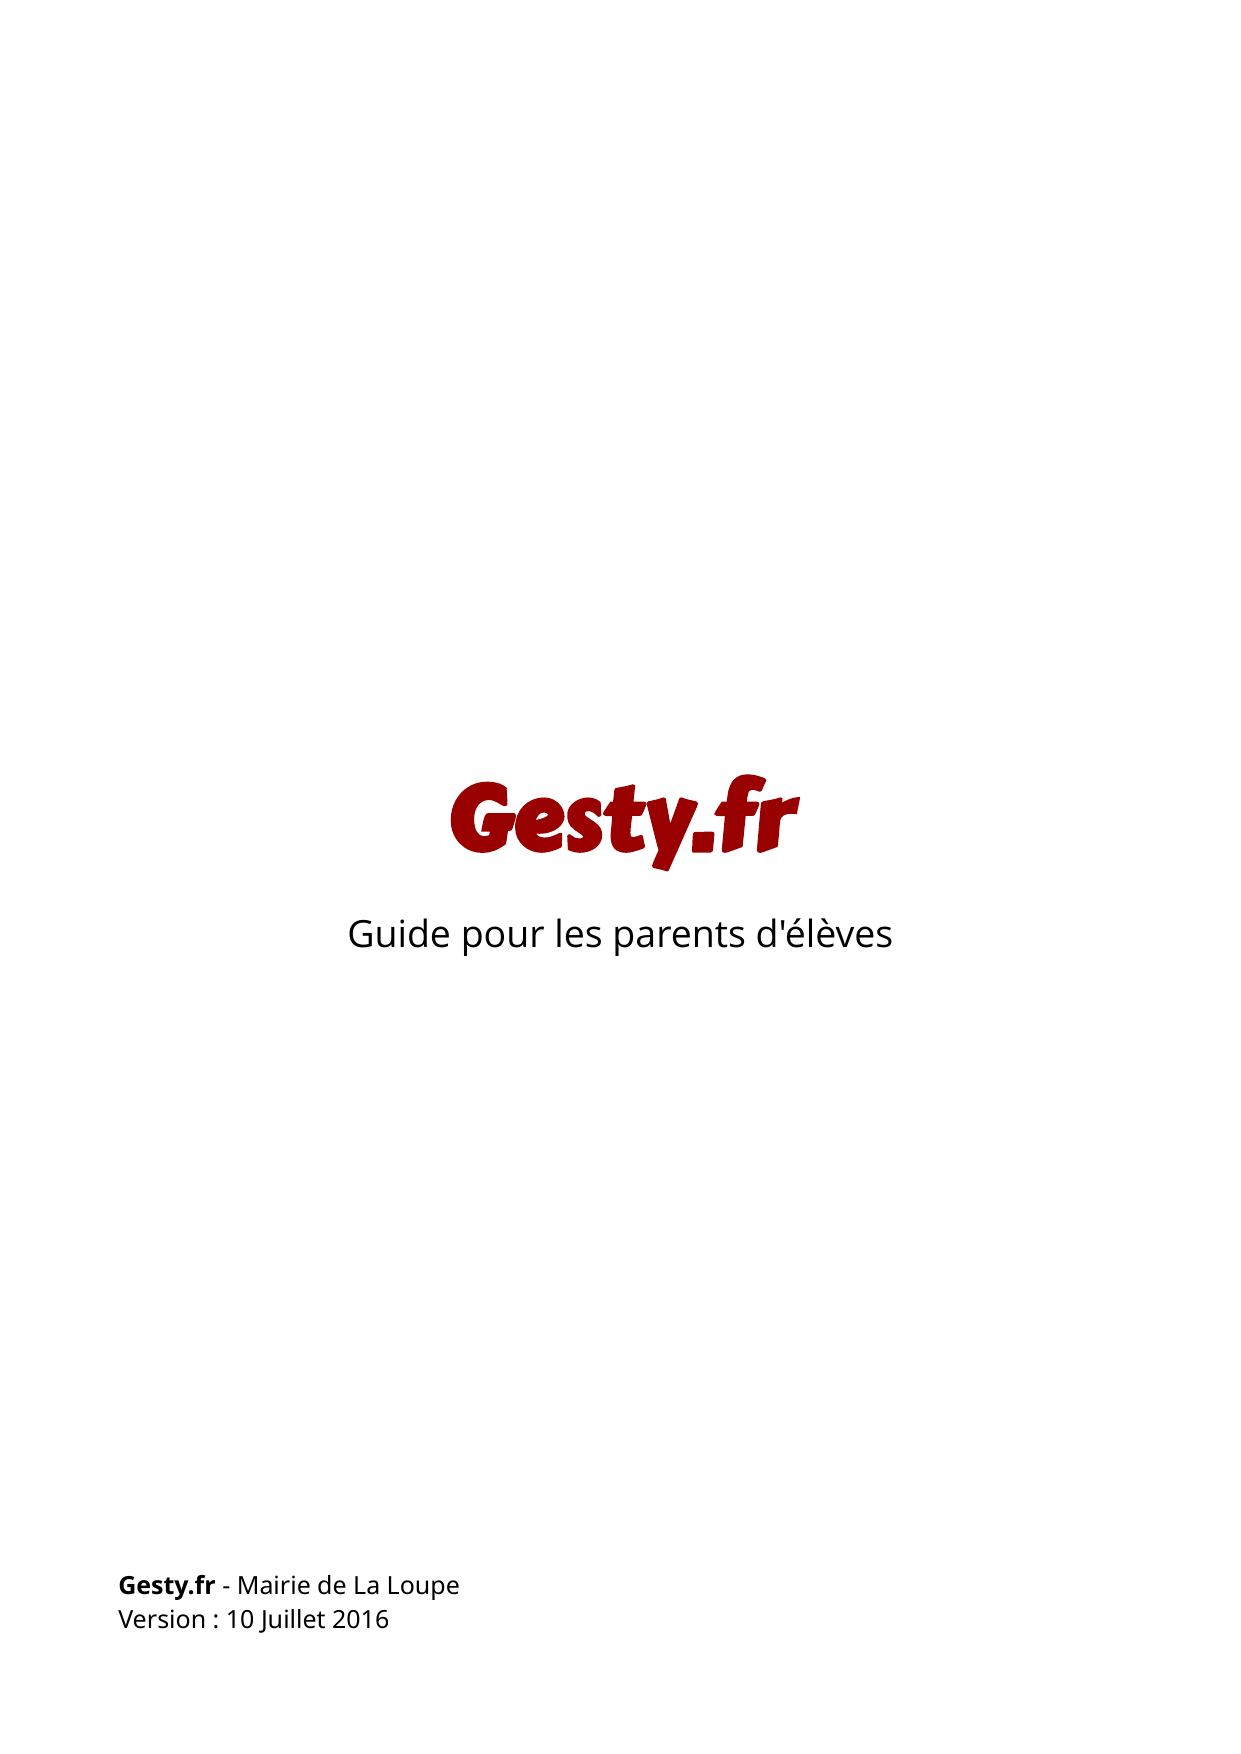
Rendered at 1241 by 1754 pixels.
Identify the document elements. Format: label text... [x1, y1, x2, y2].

title Gesty.fr [118, 748, 1122, 889]
subtitle Guide pour les parents d'élèves [118, 907, 1122, 958]
